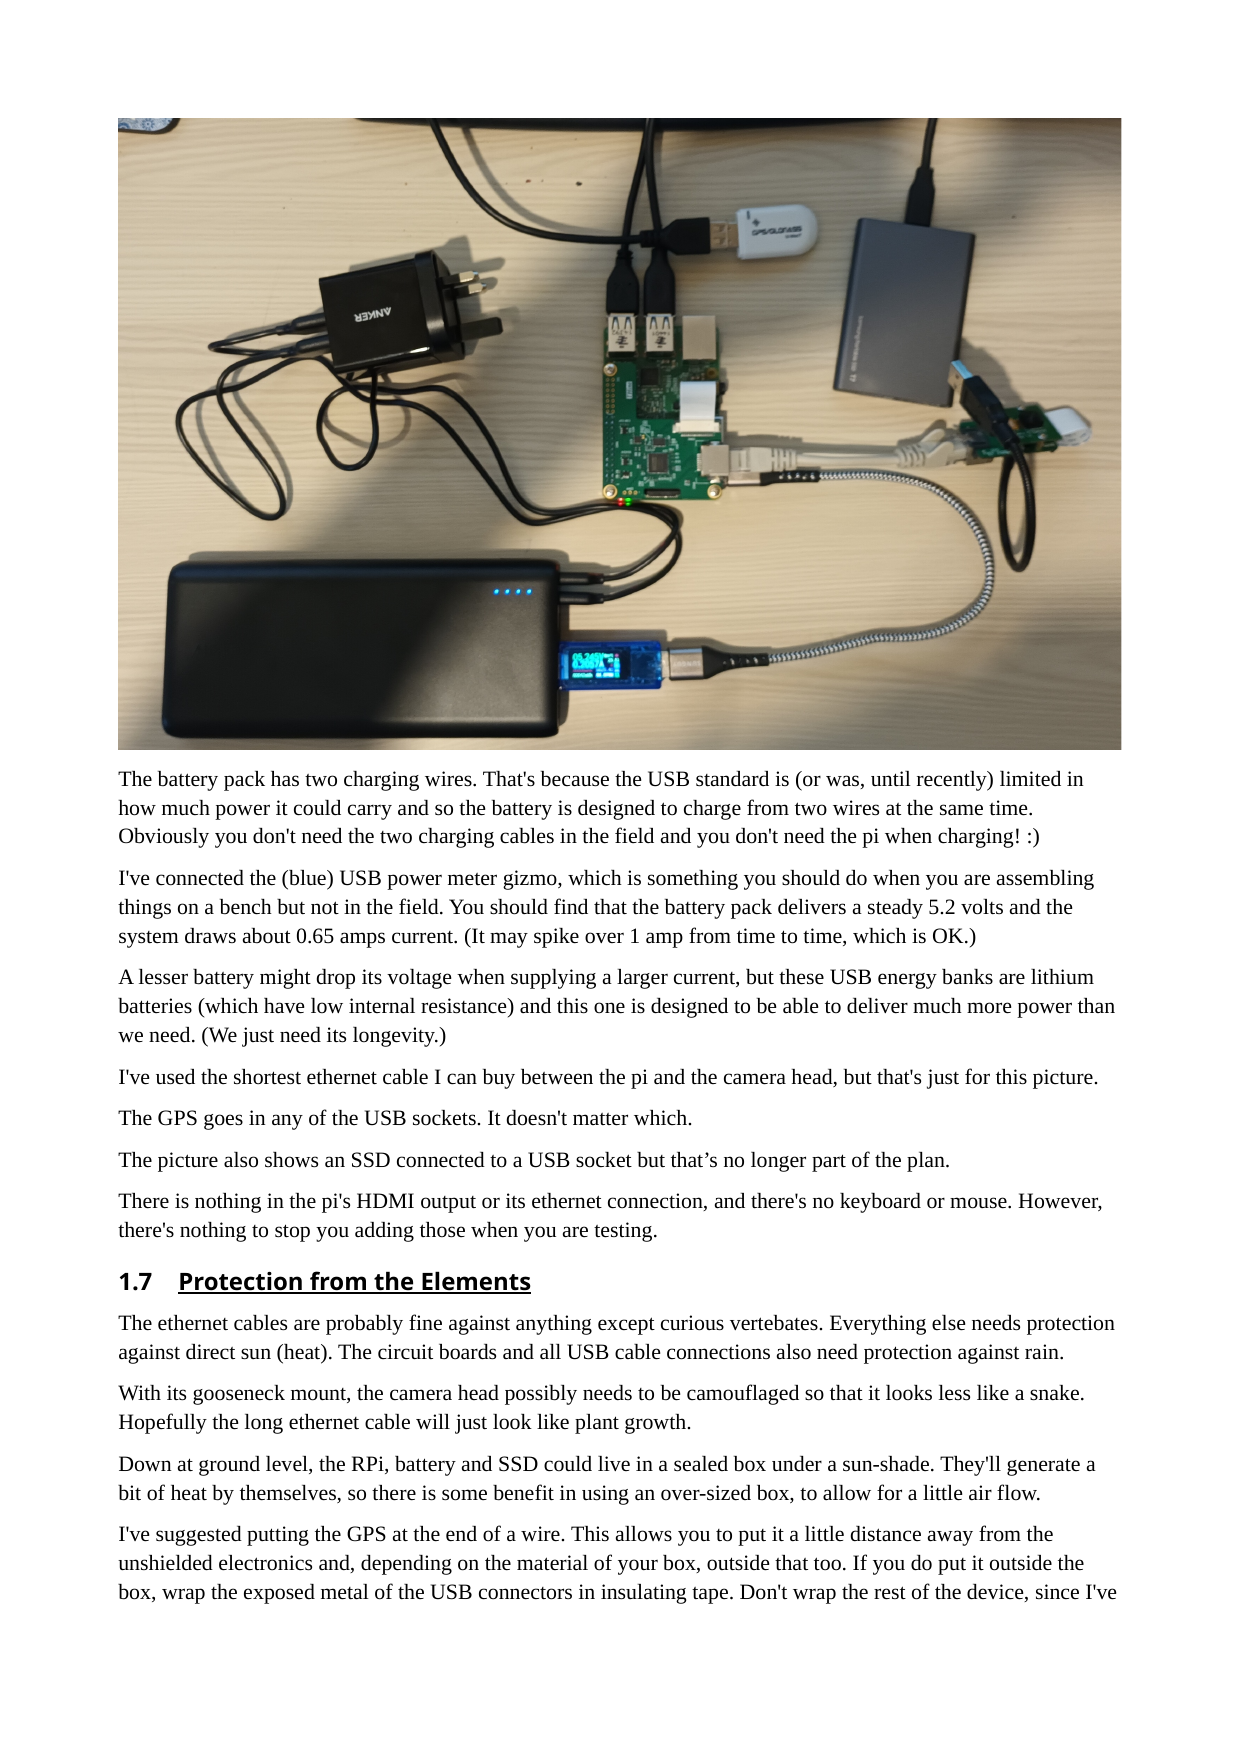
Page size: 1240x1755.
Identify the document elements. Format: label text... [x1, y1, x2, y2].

text The picture also shows an SSD connected to a USB socket but that’s no longer part of the plan. [118, 1147, 1121, 1172]
text There is nothing in the pi's HDMI output or its ethernet connection, and there's no keyboard or mouse. However, there's nothing to stop you adding those when you are testing. [118, 1188, 1121, 1242]
text Down at ground level, the RPi, battery and SSD could live in a sealed box under a sun-shade. They'll generate a bit of heat by themselves, so there is some benefit in using an over-sized box, to allow for a little air flow. [118, 1451, 1121, 1505]
text The GPS goes in any of the USB sockets. It doesn't matter which. [118, 1105, 1121, 1130]
text A lesser battery might drop its voltage when supplying a larger current, but these USB energy banks are lithium batteries (which have low internal resistance) and this one is designed to be able to deliver much more power than we need. (We just need its longevity.) [118, 964, 1121, 1047]
text The battery pack has two charging wires. That's because the USB standard is (or was, until recently) limited in how much power it could carry and so the battery is designed to charge from two wires at the same time. Obviously you don't need the two charging cables in the field and you don't need the pi when charging! :) [118, 766, 1121, 849]
text With its gooseneck mount, the camera head possibly needs to be camouflaged so that it looks less like a snake. Hopefully the long ethernet cable will just look like plant growth. [118, 1380, 1121, 1434]
text I've connected the (blue) USB power meter gizmo, which is something you should do when you are assembling things on a bench but not in the field. You should find that the battery pack delivers a steady 5.2 volts and the system draws about 0.65 amps current. (It may spike over 1 amp from time to time, which is OK.) [118, 865, 1121, 948]
text I've suggested putting the GPS at the end of a wire. This allows you to put it a little distance away from the unshielded electronics and, depending on the material of your box, outside that too. If you do put it outside the box, wrap the exposed metal of the USB connectors in insulating tape. Don't wrap the rest of the device, since I've [118, 1521, 1121, 1604]
text The ethernet cables are probably fine against anything except curious vertebates. Everything else needs protection against direct sun (heat). The circuit boards and all USB cable connections also need protection against rain. [118, 1310, 1121, 1364]
text I've used the shortest ethernet cable I can buy between the pi and the camera head, but that's just for this picture. [118, 1064, 1121, 1089]
subtitle Protection from the Elements [118, 1265, 1121, 1297]
picture [118, 118, 1122, 750]
